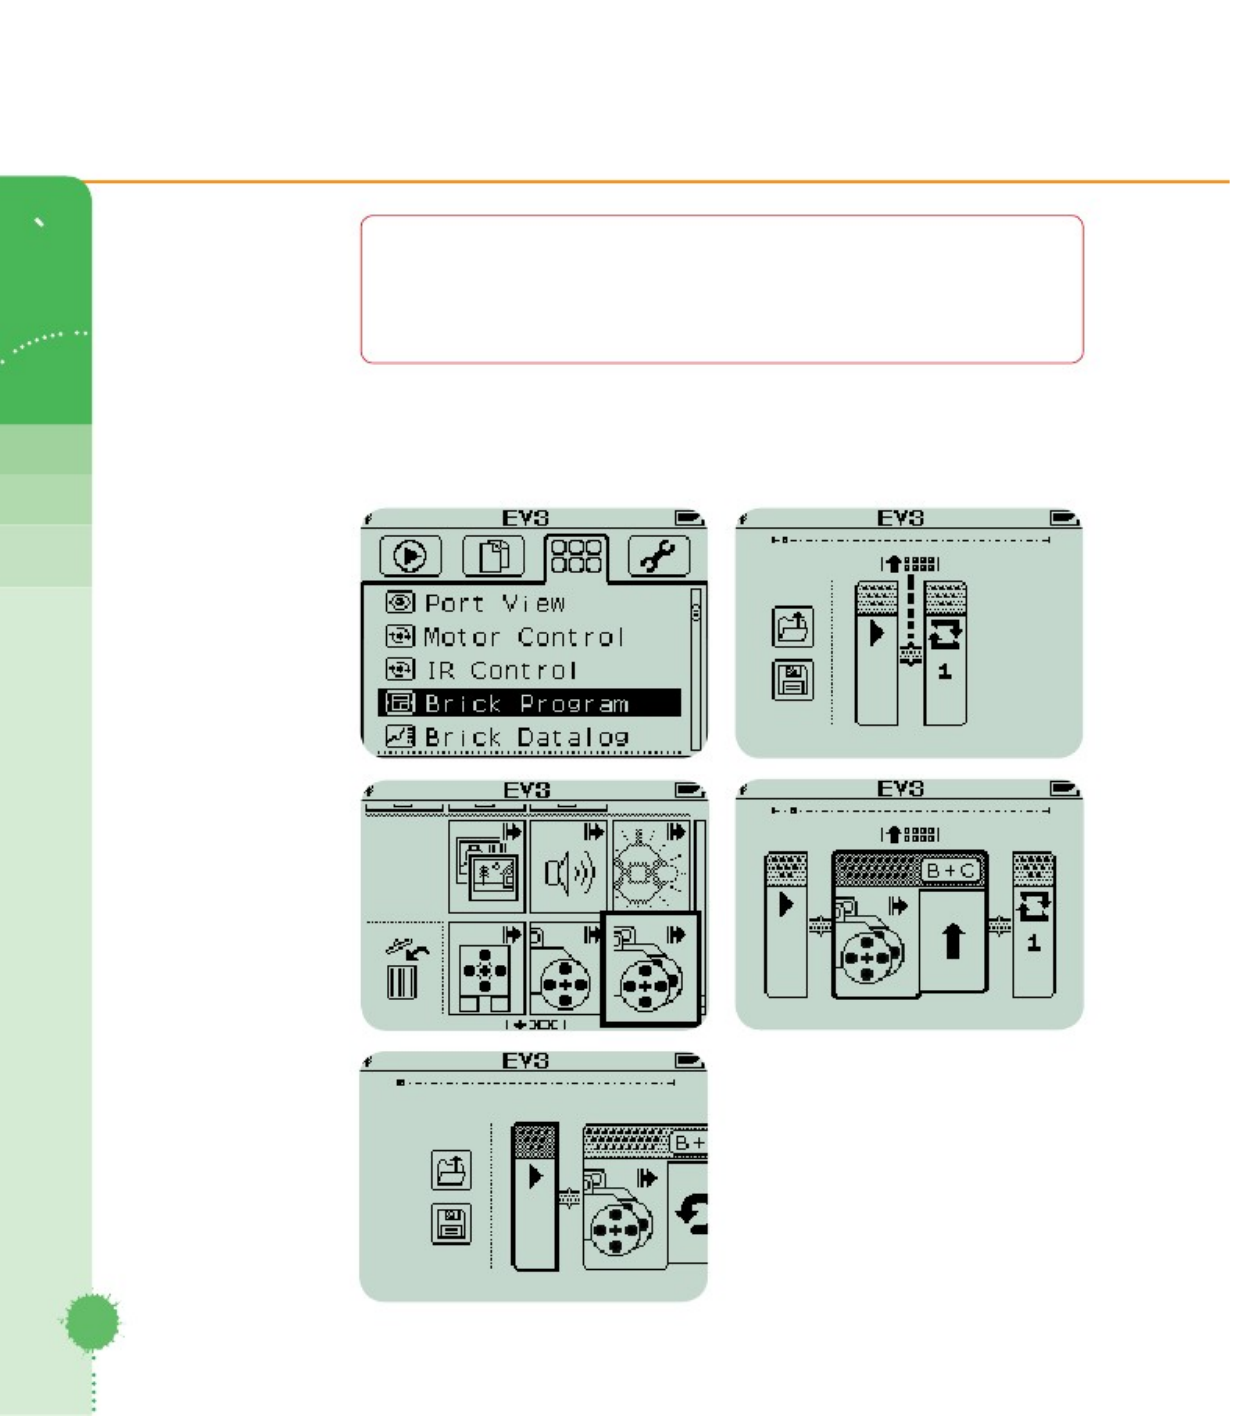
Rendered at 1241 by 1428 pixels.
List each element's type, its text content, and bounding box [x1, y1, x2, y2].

text 19 [1230, 1321, 1240, 1348]
text SESION [1230, 203, 1240, 233]
picture [0, 0, 1230, 1416]
text 1 [1230, 352, 1240, 423]
